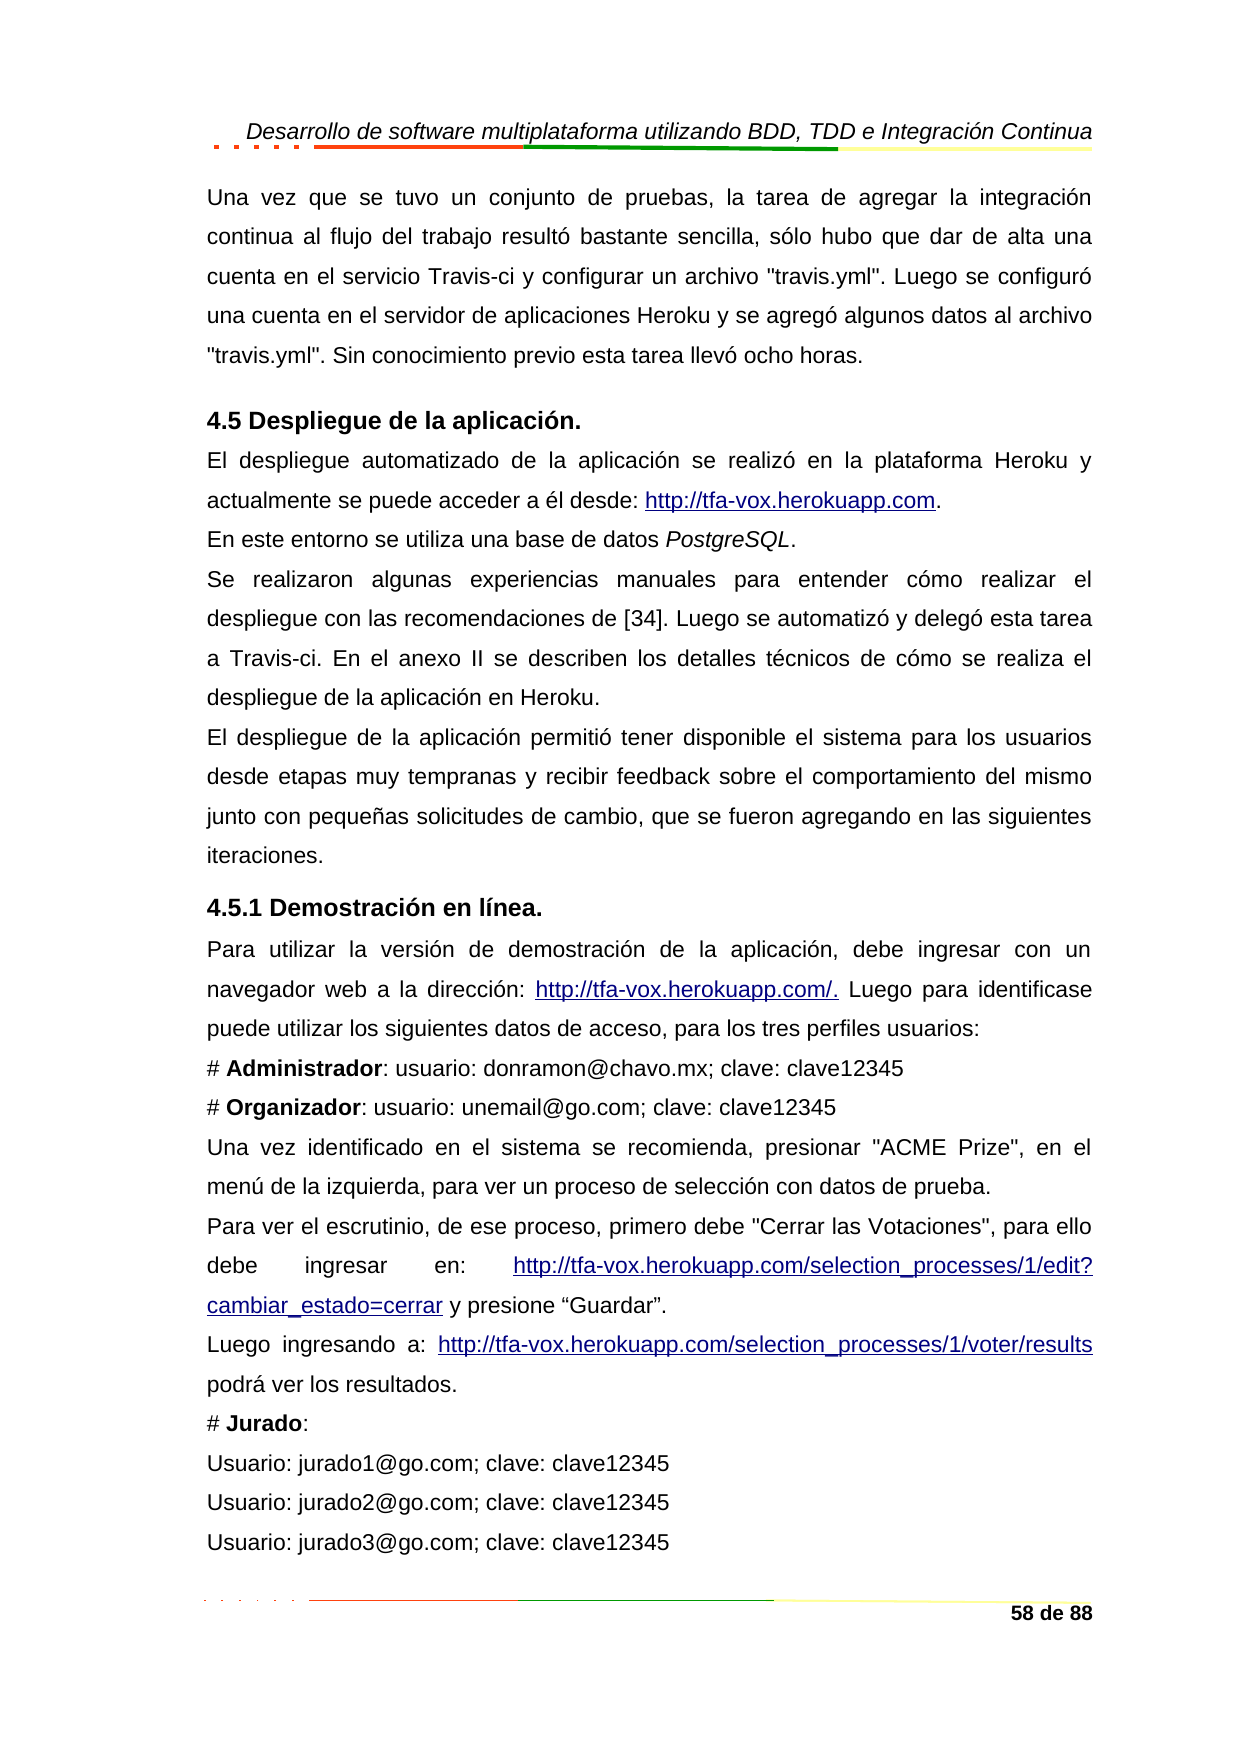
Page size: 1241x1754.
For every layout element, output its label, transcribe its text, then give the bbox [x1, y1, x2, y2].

text 4.5.1 Demostración en línea. [207, 893, 1093, 922]
text Luego ingresando a: http://tfa-vox.herokuapp.com/selection_processes/1/voter/results podrá ver los resultados. [207, 1331, 1093, 1397]
text El despliegue de la aplicación permitió tener disponible el sistema para los usuarios desde etapas muy tempranas y recibir feedback sobre el comportamiento del mismo junto con pequeñas solicitudes de cambio, que se fueron agregando en las siguientes iteraciones. [207, 724, 1093, 868]
text En este entorno se utiliza una base de datos PostgreSQL. [207, 526, 1093, 553]
text Usuario: jurado1@go.com; clave: clave12345 [207, 1450, 1093, 1476]
text Una vez identificado en el sistema se recomienda, presionar "ACME Prize", en el menú de la izquierda, para ver un proceso de selección con datos de prueba. [207, 1134, 1093, 1200]
text Se realizaron algunas experiencias manuales para entender cómo realizar el despliegue con las recomendaciones de [34]. Luego se automatizó y delegó esta tarea a Travis-ci. En el anexo II se describen los detalles técnicos de cómo se realiza el despliegue de la aplicación en Heroku. [207, 566, 1093, 711]
text # Administrador: usuario: donramon@chavo.mx; clave: clave12345 [207, 1055, 1093, 1081]
text Una vez que se tuvo un conjunto de pruebas, la tarea de agregar la integración continua al flujo del trabajo resultó bastante sencilla, sólo hubo que dar de alta una cuenta en el servicio Travis-ci y configurar un archivo "travis.yml". Luego se configuró una cuenta en el servidor de aplicaciones Heroku y se agregó algunos datos al archivo "travis.yml". Sin conocimiento previo esta tarea llevó ocho horas. [207, 184, 1093, 368]
subtitle 4.5 Despliegue de la aplicación. [207, 406, 1093, 435]
text Usuario: jurado3@go.com; clave: clave12345 [207, 1529, 1093, 1555]
text El despliegue automatizado de la aplicación se realizó en la plataforma Heroku y actualmente se puede acceder a él desde: http://tfa-vox.herokuapp.com. [207, 447, 1093, 513]
text # Jurado: [207, 1410, 1093, 1437]
text # Organizador: usuario: unemail@go.com; clave: clave12345 [207, 1094, 1093, 1121]
text Para utilizar la versión de demostración de la aplicación, debe ingresar con un navegador web a la dirección: http://tfa-vox.herokuapp.com/. Luego para identificase puede utilizar los siguientes datos de acceso, para los tres perfiles usuarios: [207, 936, 1093, 1042]
text Para ver el escrutinio, de ese proceso, primero debe "Cerrar las Votaciones", para ello debe ingresar en: http://tfa-vox.herokuapp.com/selection_processes/1/edit?cambiar_estado=cerrar y presione “Guardar”. [207, 1213, 1093, 1318]
text Usuario: jurado2@go.com; clave: clave12345 [207, 1489, 1093, 1516]
